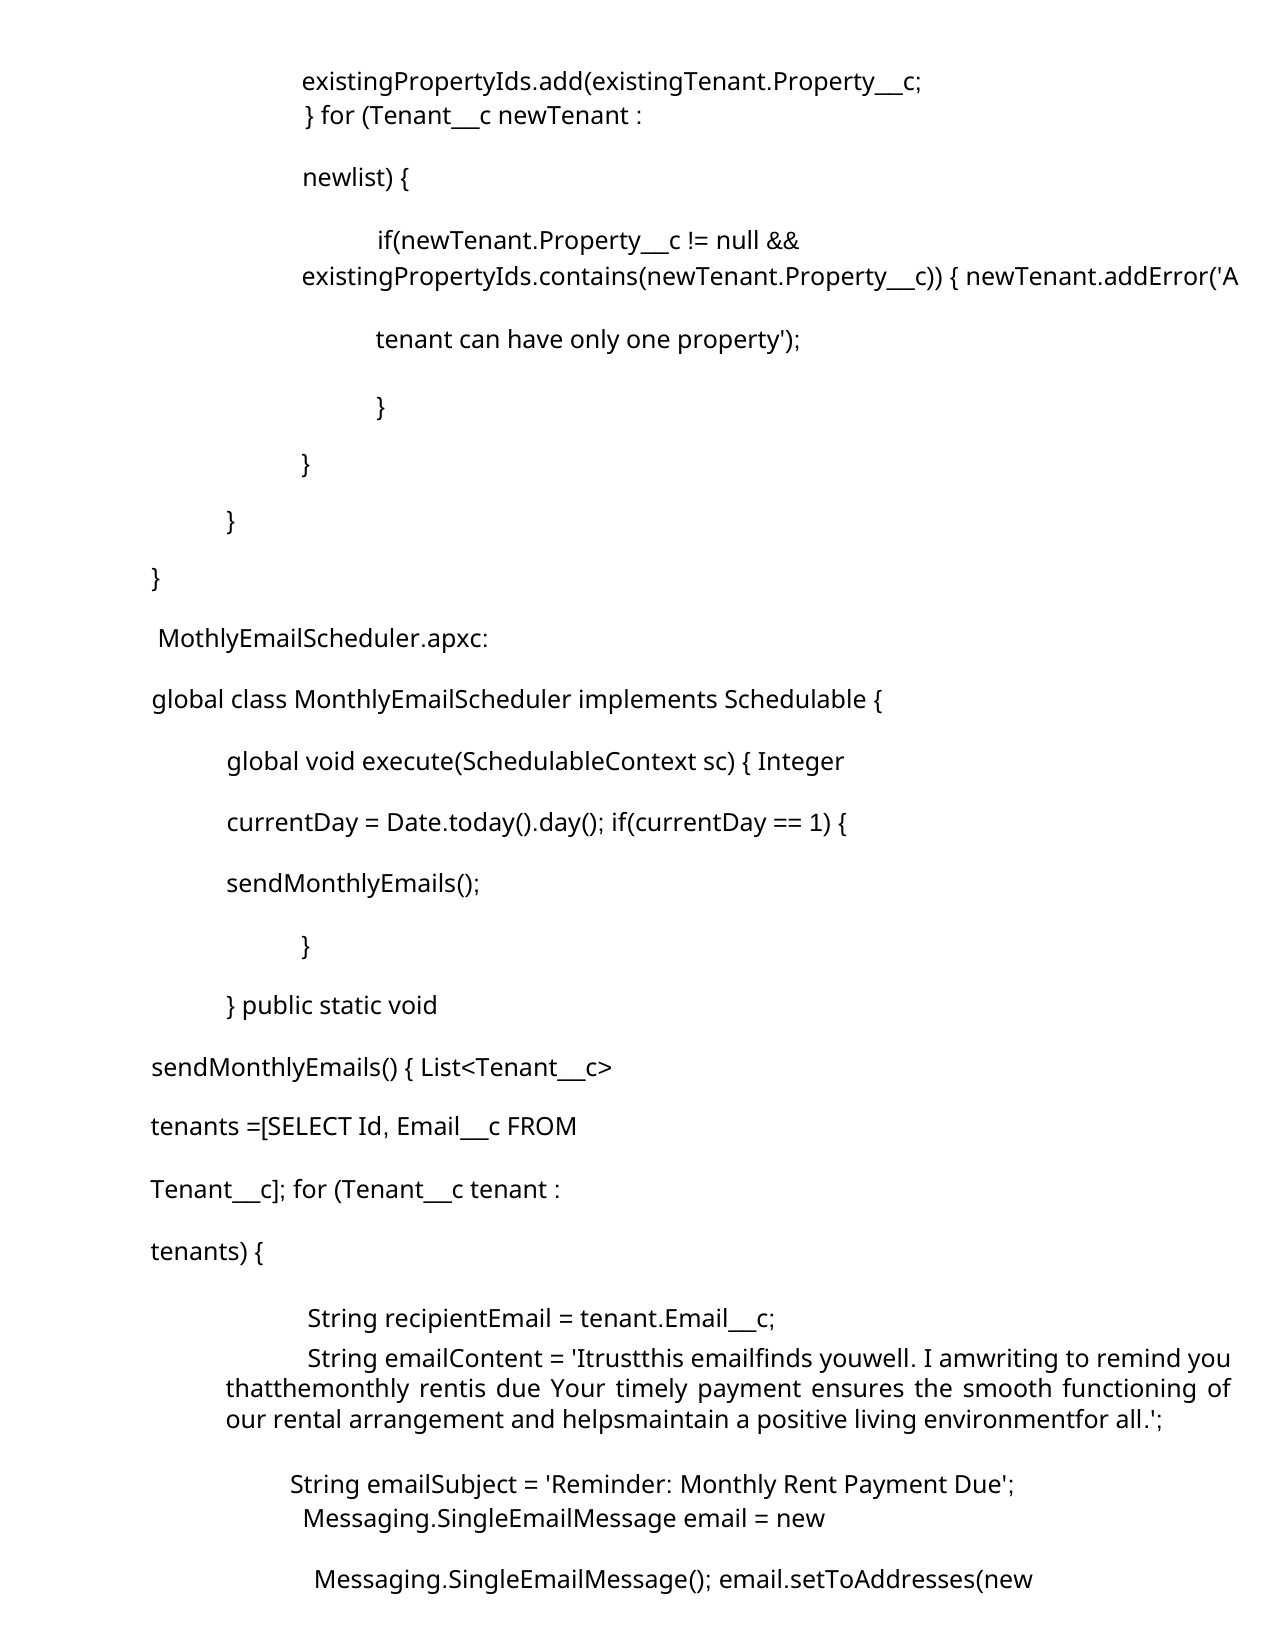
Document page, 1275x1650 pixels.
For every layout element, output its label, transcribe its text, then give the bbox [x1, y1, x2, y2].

text tenants =[SELECT Id, Email__c FROM [150, 1109, 1266, 1143]
text Messaging.SingleEmailMessage email = new [302, 1501, 1266, 1535]
text } [151, 562, 1266, 591]
text tenants) { [150, 1234, 1266, 1268]
text } for (Tenant__c newTenant : [305, 97, 1266, 131]
text String recipientEmail = tenant.Email__c; [307, 1300, 1266, 1334]
text } public static void [226, 987, 1266, 1021]
text Messaging.SingleEmailMessage(); email.setToAddresses(new [0, 1562, 1033, 1596]
text sendMonthlyEmails(); [226, 866, 1266, 900]
text global class MonthlyEmailScheduler implements Schedulable { [151, 681, 1266, 716]
text } [301, 931, 1266, 959]
text String emailSubject = 'Reminder: Monthly Rent Payment Due'; [0, 1467, 1014, 1501]
text MothlyEmailScheduler.apxc: [157, 620, 1266, 654]
text existingPropertyIds.add(existingTenant.Property__c; [301, 63, 1266, 97]
text } [226, 506, 1266, 535]
text } [301, 449, 1266, 478]
text sendMonthlyEmails() { List<Tenant__c> [151, 1049, 1266, 1083]
text currentDay = Date.today().day(); if(currentDay == 1) { [226, 804, 1266, 839]
text } [376, 392, 1266, 421]
text global void execute(SchedulableContext sc) { Integer [226, 743, 1266, 778]
text Tenant__c]; for (Tenant__c tenant : [150, 1171, 1266, 1206]
text String emailContent = 'Itrustthis emailfinds youwell. I amwriting to remind you thatthemonthly rentis due Your timely payment ensures the smooth functioning of our rental arrangement and helpsmaintain a positive living environmentfor all.'; [225, 1343, 1232, 1436]
text newlist) { [302, 160, 1266, 194]
text existingPropertyIds.contains(newTenant.Property__c)) { newTenant.addError('A tenant can have only one property'); [301, 258, 1266, 356]
text if(newTenant.Property__c != null && [377, 222, 1266, 257]
